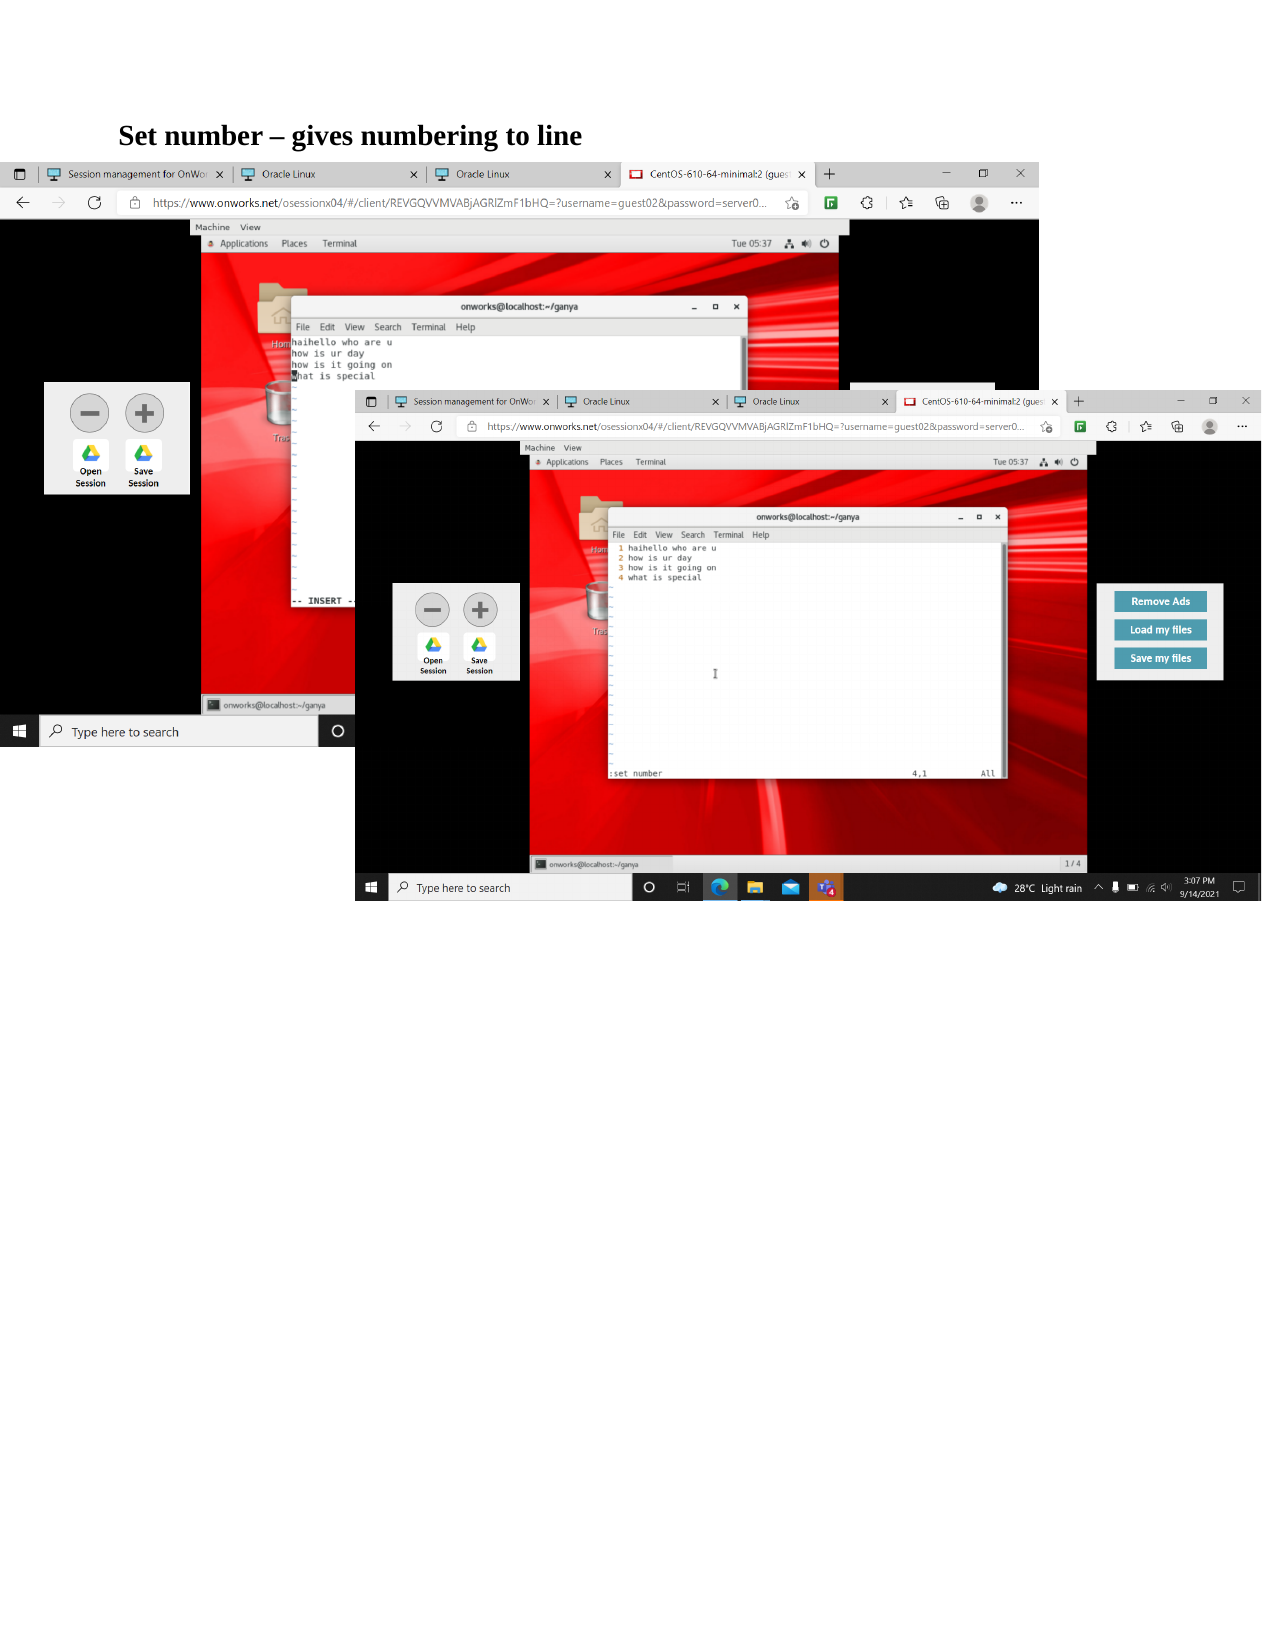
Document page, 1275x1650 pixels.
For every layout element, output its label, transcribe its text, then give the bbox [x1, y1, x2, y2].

text Set number – gives numbering to line [118, 118, 1157, 152]
picture [0, 162, 1262, 901]
